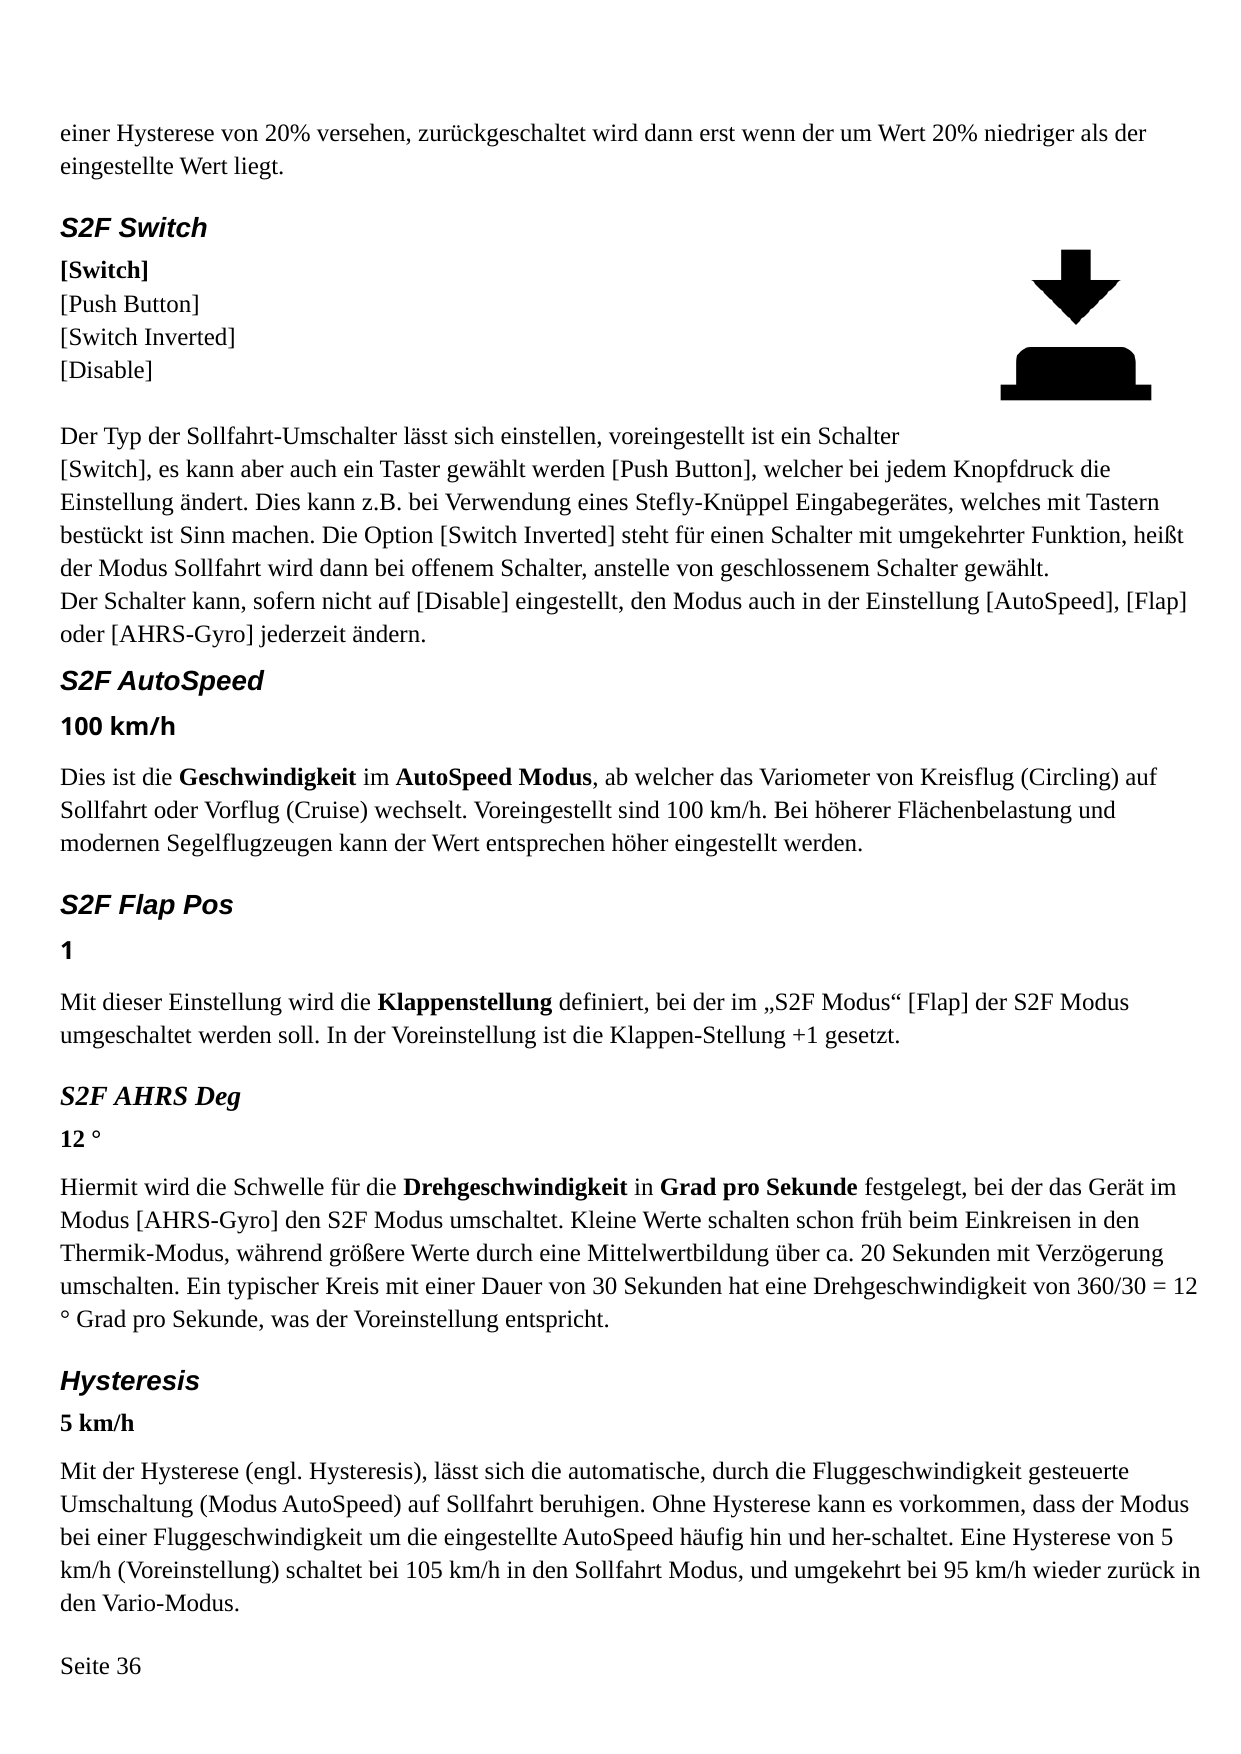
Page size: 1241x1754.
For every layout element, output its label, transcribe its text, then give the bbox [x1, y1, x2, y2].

text Der Typ der Sollfahrt-Umschalter lässt sich einstellen, voreingestellt ist ein Schalter [Switch], es kann aber auch ein Taster gewählt werden [Push Button], welcher bei jedem Knopfdruck die Einstellung ändert. Dies kann z.B. bei Verwendung eines Stefly-Knüppel Eingabegerätes, welches mit Tastern bestückt ist Sinn machen. Die Option [Switch Inverted] steht für einen Schalter mit umgekehrter Funktion, heißt der Modus Sollfahrt wird dann bei offenem Schalter, anstelle von geschlossenem Schalter gewählt. [60, 421, 1207, 582]
text 100 km/h [60, 709, 1207, 743]
text einer Hysterese von 20% versehen, zurückgeschaltet wird dann erst wenn der um Wert 20% niedriger als der eingestellte Wert liegt. [60, 118, 1207, 180]
text [Switch Inverted] [60, 322, 953, 350]
text [Switch] [60, 256, 953, 284]
text [1198, 355, 1207, 383]
text Mit dieser Einstellung wird die Klappenstellung definiert, bei der im „S2F Modus“ [Flap] der S2F Modus umgeschaltet werden soll. In der Voreinstellung ist die Klappen-Stellung +1 gesetzt. [60, 987, 1207, 1048]
text 12 ° [60, 1124, 1207, 1153]
subtitle S2F AutoSpeed [60, 664, 1207, 696]
subtitle S2F Flap Pos [60, 889, 1207, 921]
text 1 [60, 933, 1207, 967]
text Mit der Hysterese (engl. Hysteresis), lässt sich die automatische, durch die Fluggeschwindigkeit gesteuerte Umschaltung (Modus AutoSpeed) auf Sollfahrt beruhigen. Ohne Hysterese kann es vorkommen, dass der Modus bei einer Fluggeschwindigkeit um die eingestellte AutoSpeed häufig hin und her-schaltet. Eine Hysterese von 5 km/h (Voreinstellung) schaltet bei 105 km/h in den Sollfahrt Modus, und umgekehrt bei 95 km/h wieder zurück in den Vario-Modus. [60, 1456, 1207, 1617]
subtitle S2F Switch [60, 211, 1207, 243]
subtitle S2F AHRS Deg [60, 1080, 1207, 1112]
picture [953, 216, 1198, 429]
text 5 km/h [60, 1408, 1207, 1437]
text [1198, 256, 1207, 284]
text [Disable] [60, 355, 953, 383]
text Der Schalter kann, sofern nicht auf [Disable] eingestellt, den Modus auch in der Einstellung [AutoSpeed], [Flap] oder [AHRS-Gyro] jederzeit ändern. [60, 586, 1207, 648]
text Hiermit wird die Schwelle für die Drehgeschwindigkeit in Grad pro Sekunde festgelegt, bei der das Gerät im Modus [AHRS-Gyro] den S2F Modus umschaltet. Kleine Werte schalten schon früh beim Einkreisen in den Thermik-Modus, während größere Werte durch eine Mittelwertbildung über ca. 20 Sekunden mit Verzögerung umschalten. Ein typischer Kreis mit einer Dauer von 30 Sekunden hat eine Drehgeschwindigkeit von 360/30 = 12 ° Grad pro Sekunde, was der Voreinstellung entspricht. [60, 1172, 1207, 1333]
text [Push Button] [60, 289, 953, 317]
text Dies ist die Geschwindigkeit im AutoSpeed Modus, ab welcher das Variometer von Kreisflug (Circling) auf Sollfahrt oder Vorflug (Cruise) wechselt. Voreingestellt sind 100 km/h. Bei höherer Flächenbelastung und modernen Segelflugzeugen kann der Wert entsprechen höher eingestellt werden. [60, 762, 1207, 857]
subtitle Hysteresis [60, 1364, 1207, 1396]
